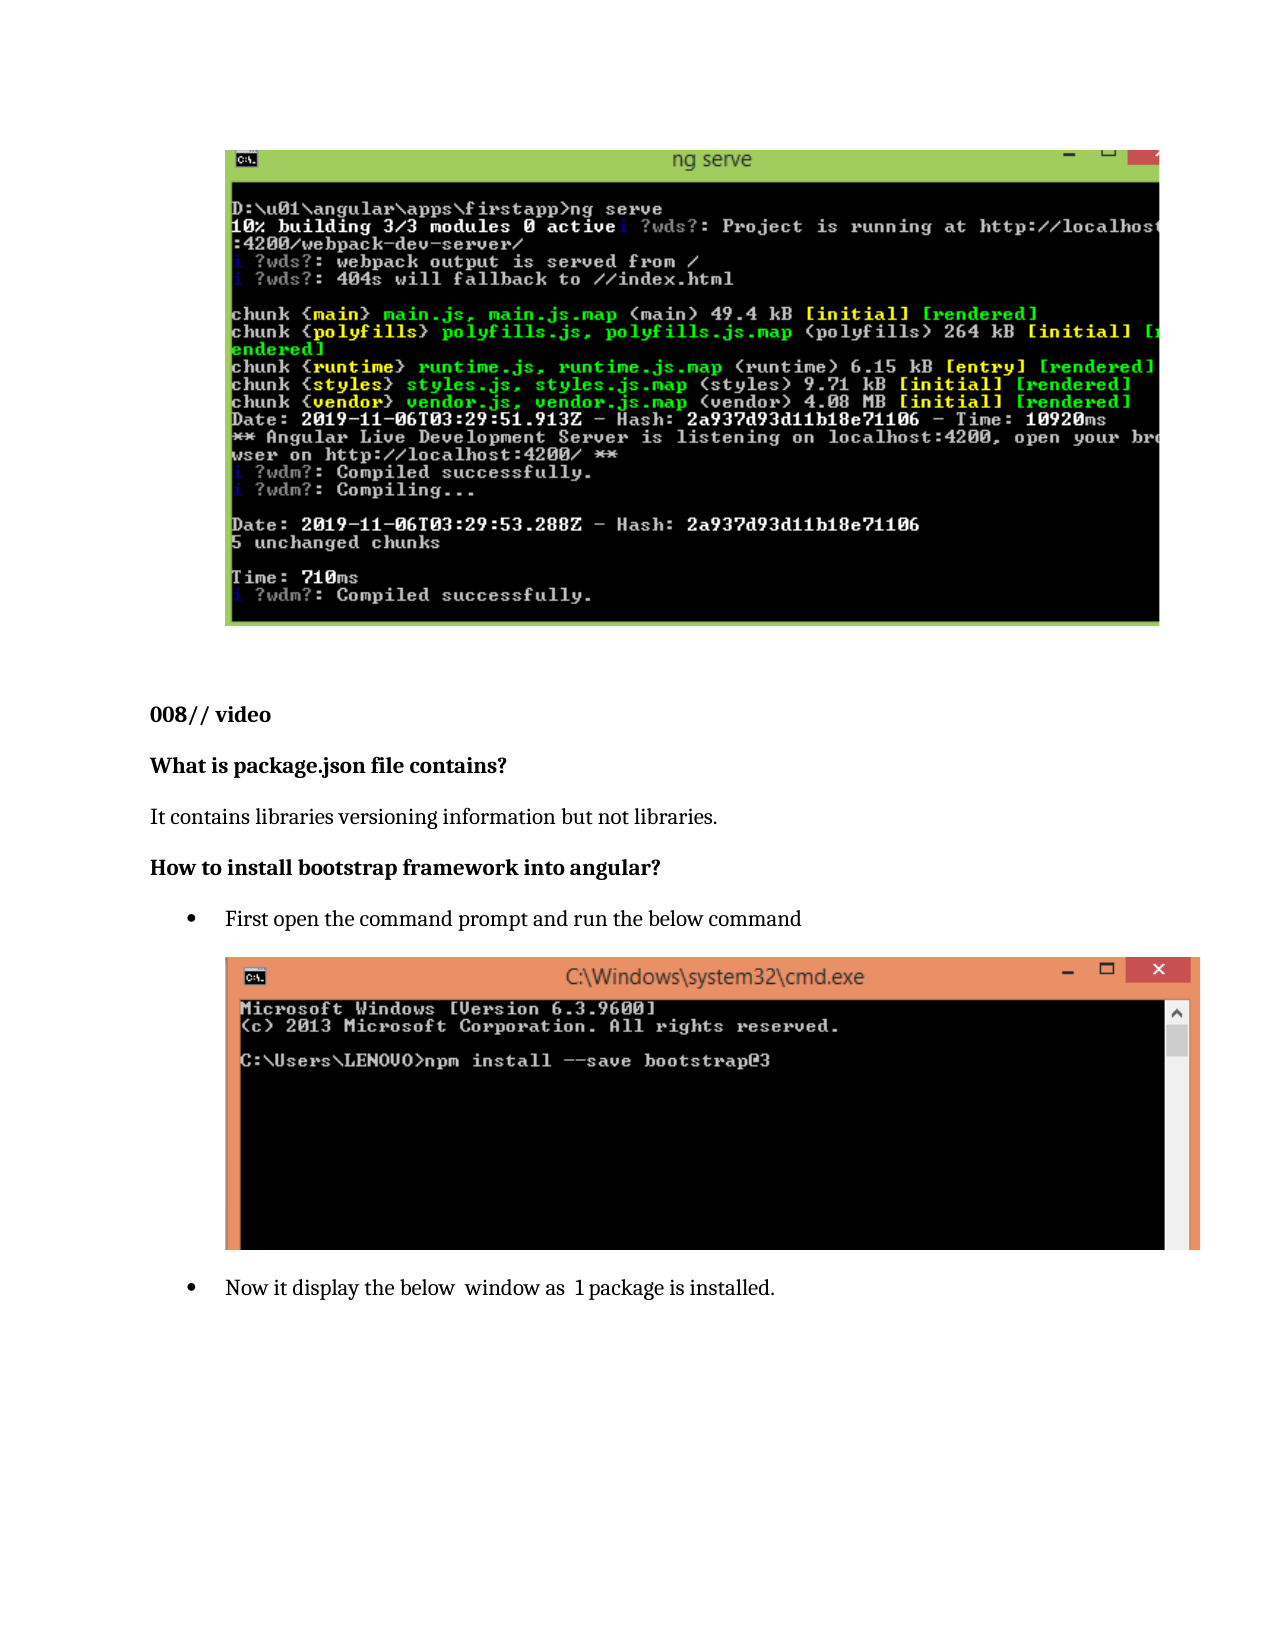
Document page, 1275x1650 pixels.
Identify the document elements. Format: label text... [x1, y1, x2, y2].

subtitle How to install bootstrap framework into angular? [150, 855, 1125, 881]
subtitle What is package.json file contains? [150, 753, 1125, 779]
subtitle It contains libraries versioning information but not libraries. [150, 804, 1125, 830]
picture [225, 150, 1160, 626]
subtitle 008// video [150, 702, 1125, 728]
list Now it display the below window as 1 package is installed. [187, 1275, 1125, 1301]
list First open the command prompt and run the below command [187, 906, 1125, 932]
picture [225, 957, 1200, 1250]
